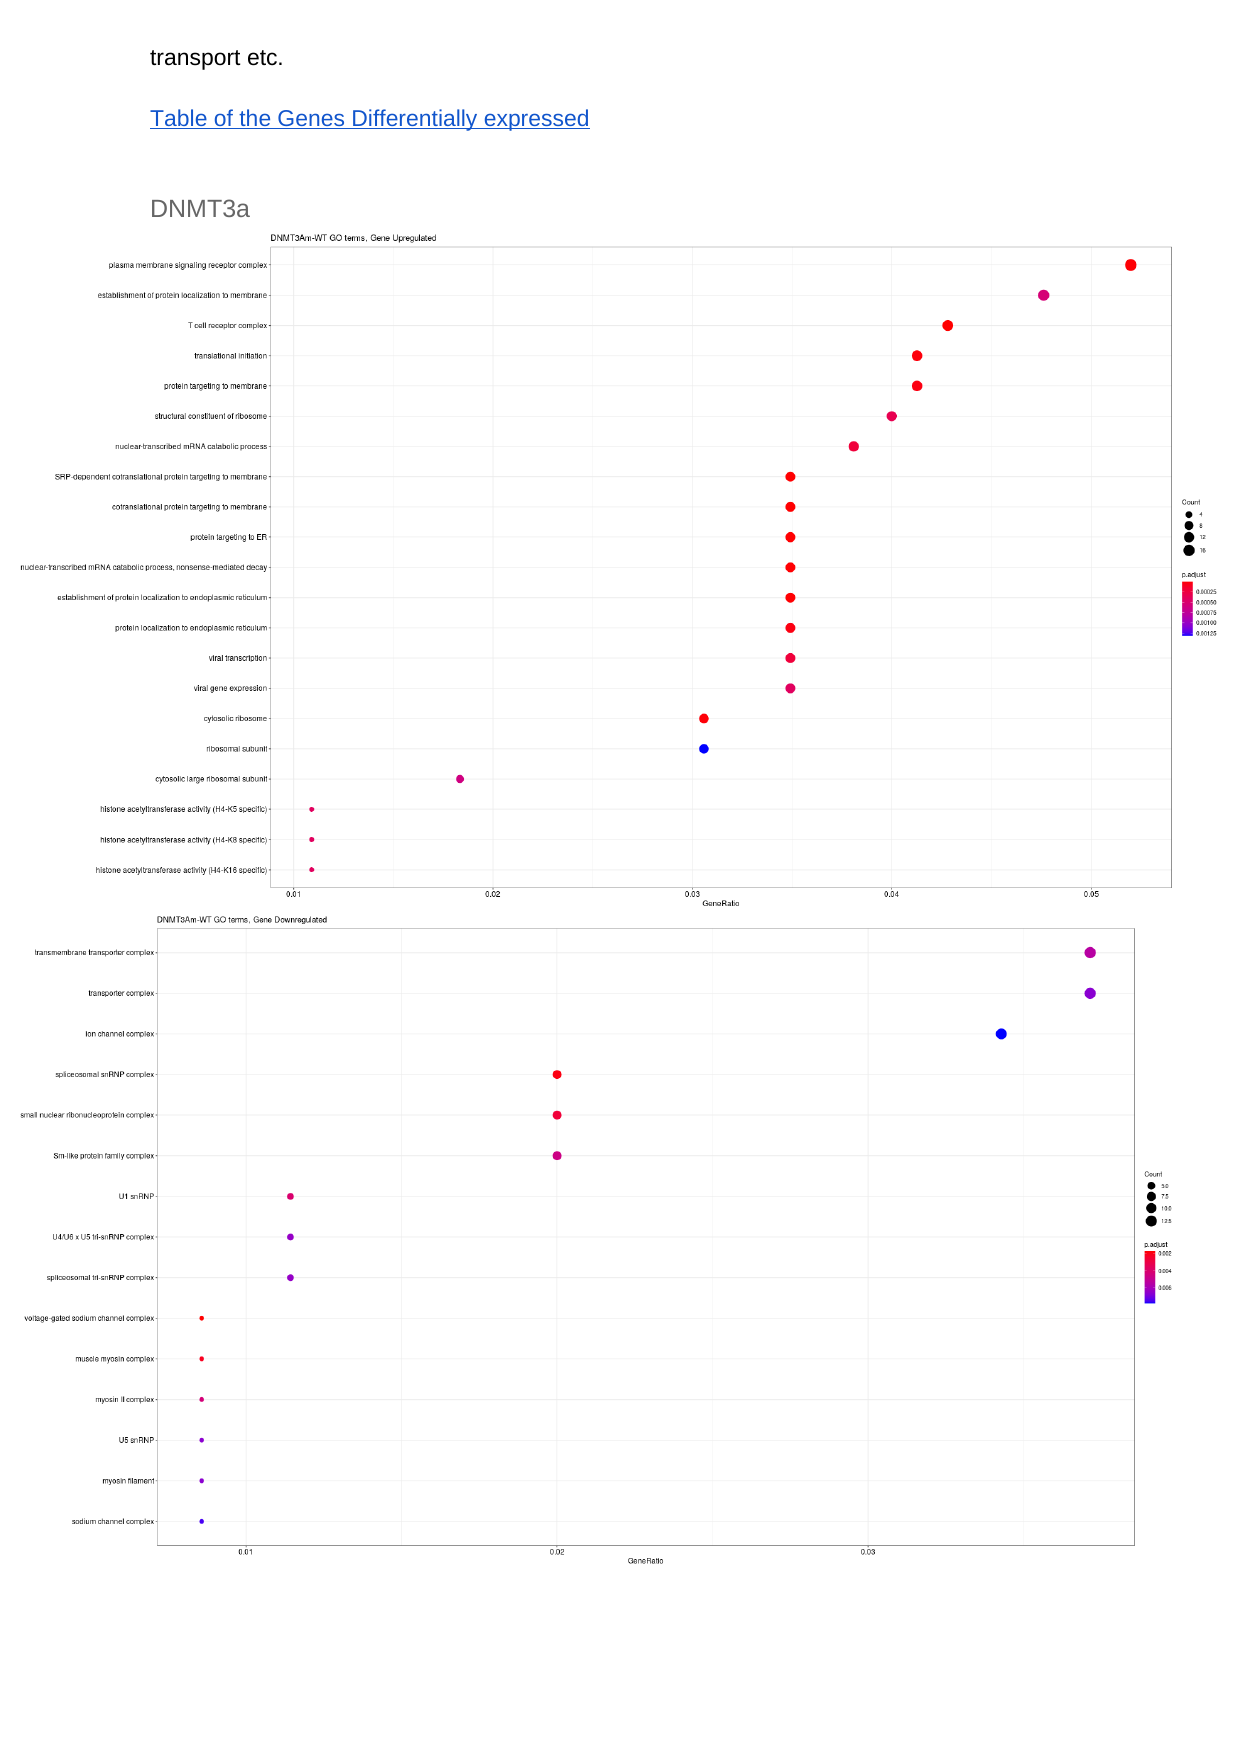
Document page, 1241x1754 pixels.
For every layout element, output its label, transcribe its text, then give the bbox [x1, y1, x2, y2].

picture [17, 231, 1223, 911]
subtitle DNMT3a [150, 194, 1090, 223]
text Table of the Genes Differentially expressed [150, 105, 1090, 131]
text transport etc. [150, 44, 1090, 71]
picture [17, 914, 1178, 1568]
